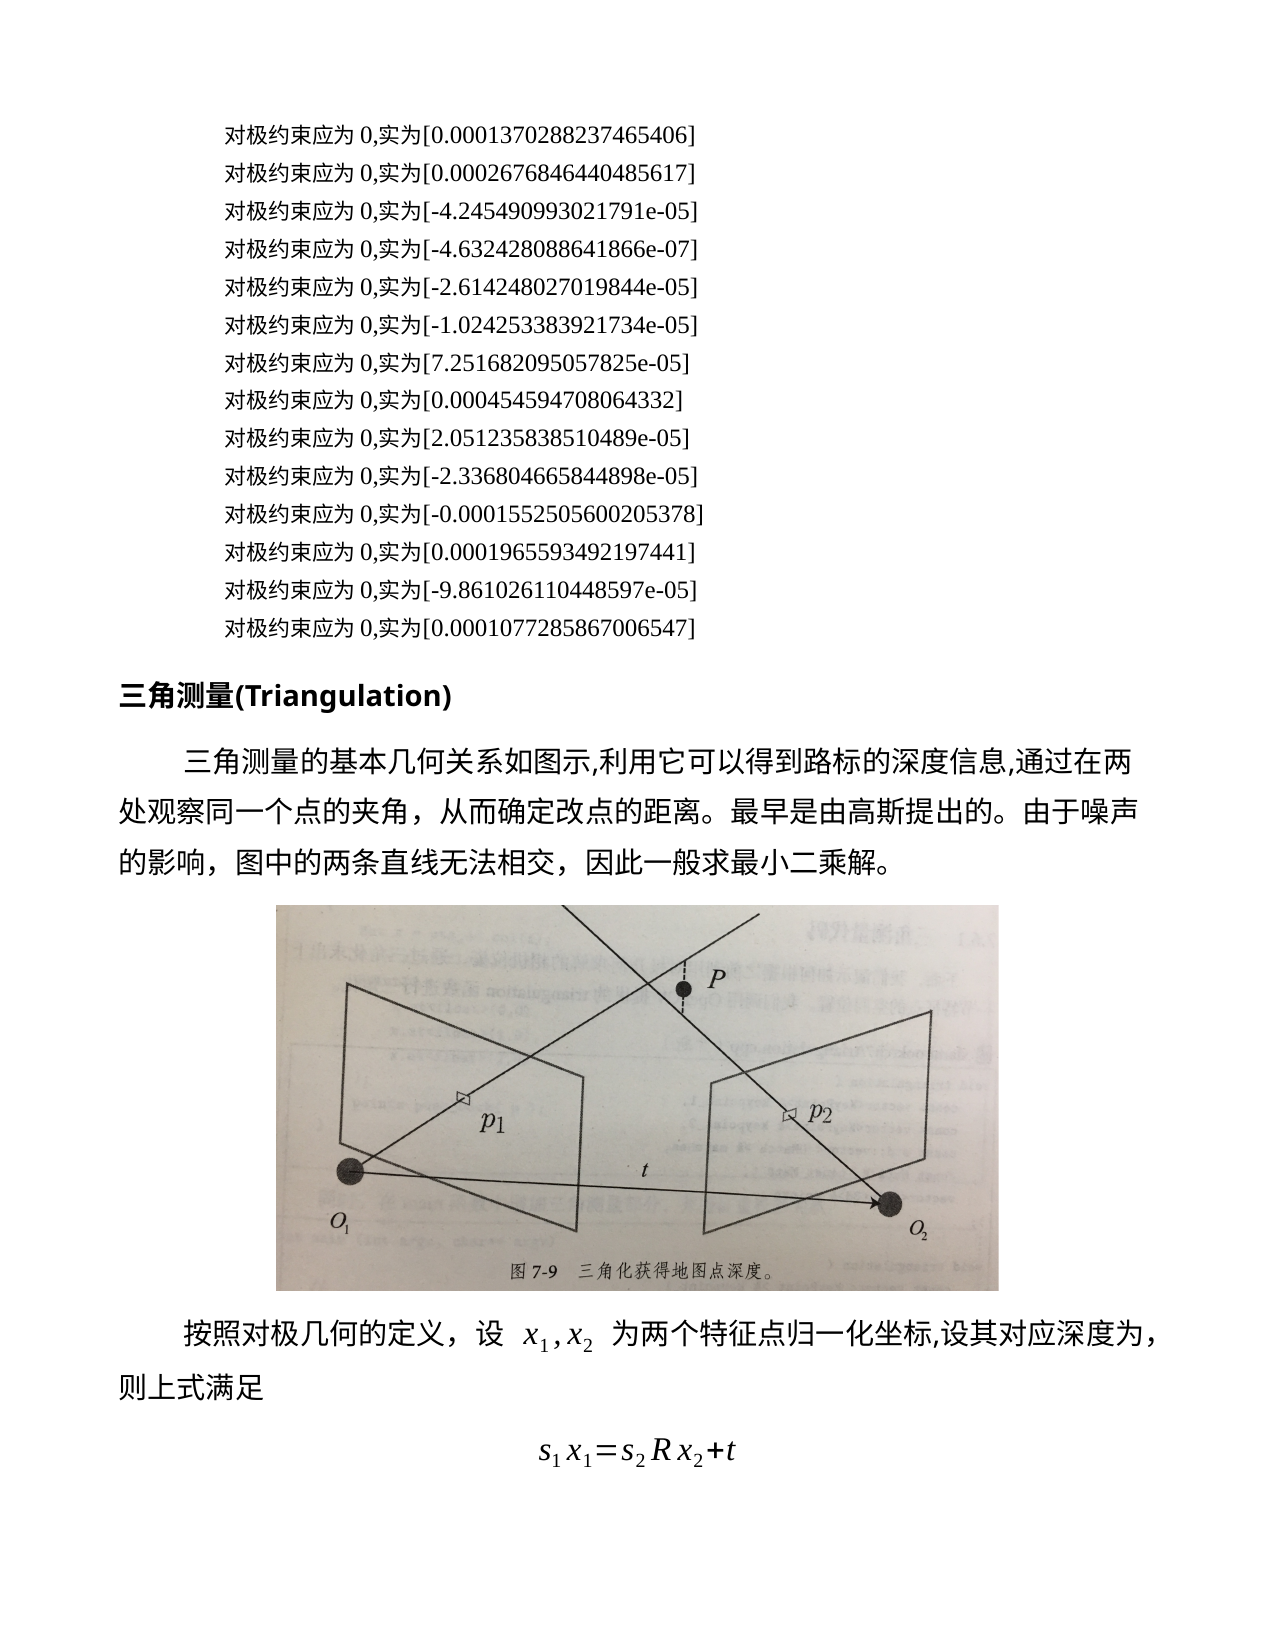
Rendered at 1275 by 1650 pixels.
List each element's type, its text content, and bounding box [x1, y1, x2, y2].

text 对极约束应为0,实为[-9.861026110448597e-05] [224, 573, 1157, 605]
text 对极约束应为0,实为[0.0001370288237465406] [224, 118, 1157, 150]
text 对极约束应为0,实为[0.0002676846440485617] [224, 156, 1157, 188]
text 对极约束应为0,实为[0.0001077285867006547] [224, 611, 1157, 643]
text 对极约束应为0,实为[-4.245490993021791e-05] [224, 194, 1157, 226]
text 对极约束应为0,实为[-2.336804665844898e-05] [224, 459, 1157, 491]
text 三角测量的基本几何关系如图示,利用它可以得到路标的深度信息,通过在两处观察同一个点的夹角，从而确定改点的距离。最早是由高斯提出的。由于噪声的影响，图中的两条直线无法相交，因此一般求最小二乘解。 [118, 738, 1157, 882]
text 对极约束应为0,实为[7.251682095057825e-05] [224, 346, 1157, 377]
text 对极约束应为0,实为[-2.614248027019844e-05] [224, 270, 1157, 301]
text 对极约束应为0,实为[2.051235838510489e-05] [224, 421, 1157, 453]
text 对极约束应为0,实为[0.000454594708064332] [224, 383, 1157, 415]
text 对极约束应为0,实为[-0.0001552505600205378] [224, 497, 1157, 529]
text 按照对极几何的定义，设为两个特征点归一化坐标,设其对应深度为，则上式满足 [118, 1310, 1157, 1407]
picture [276, 905, 999, 1291]
text 对极约束应为0,实为[-1.024253383921734e-05] [224, 308, 1157, 339]
text 三角测量(Triangulation) [118, 673, 1157, 715]
text 对极约束应为0,实为[0.0001965593492197441] [224, 535, 1157, 567]
text 对极约束应为0,实为[-4.632428088641866e-07] [224, 232, 1157, 263]
